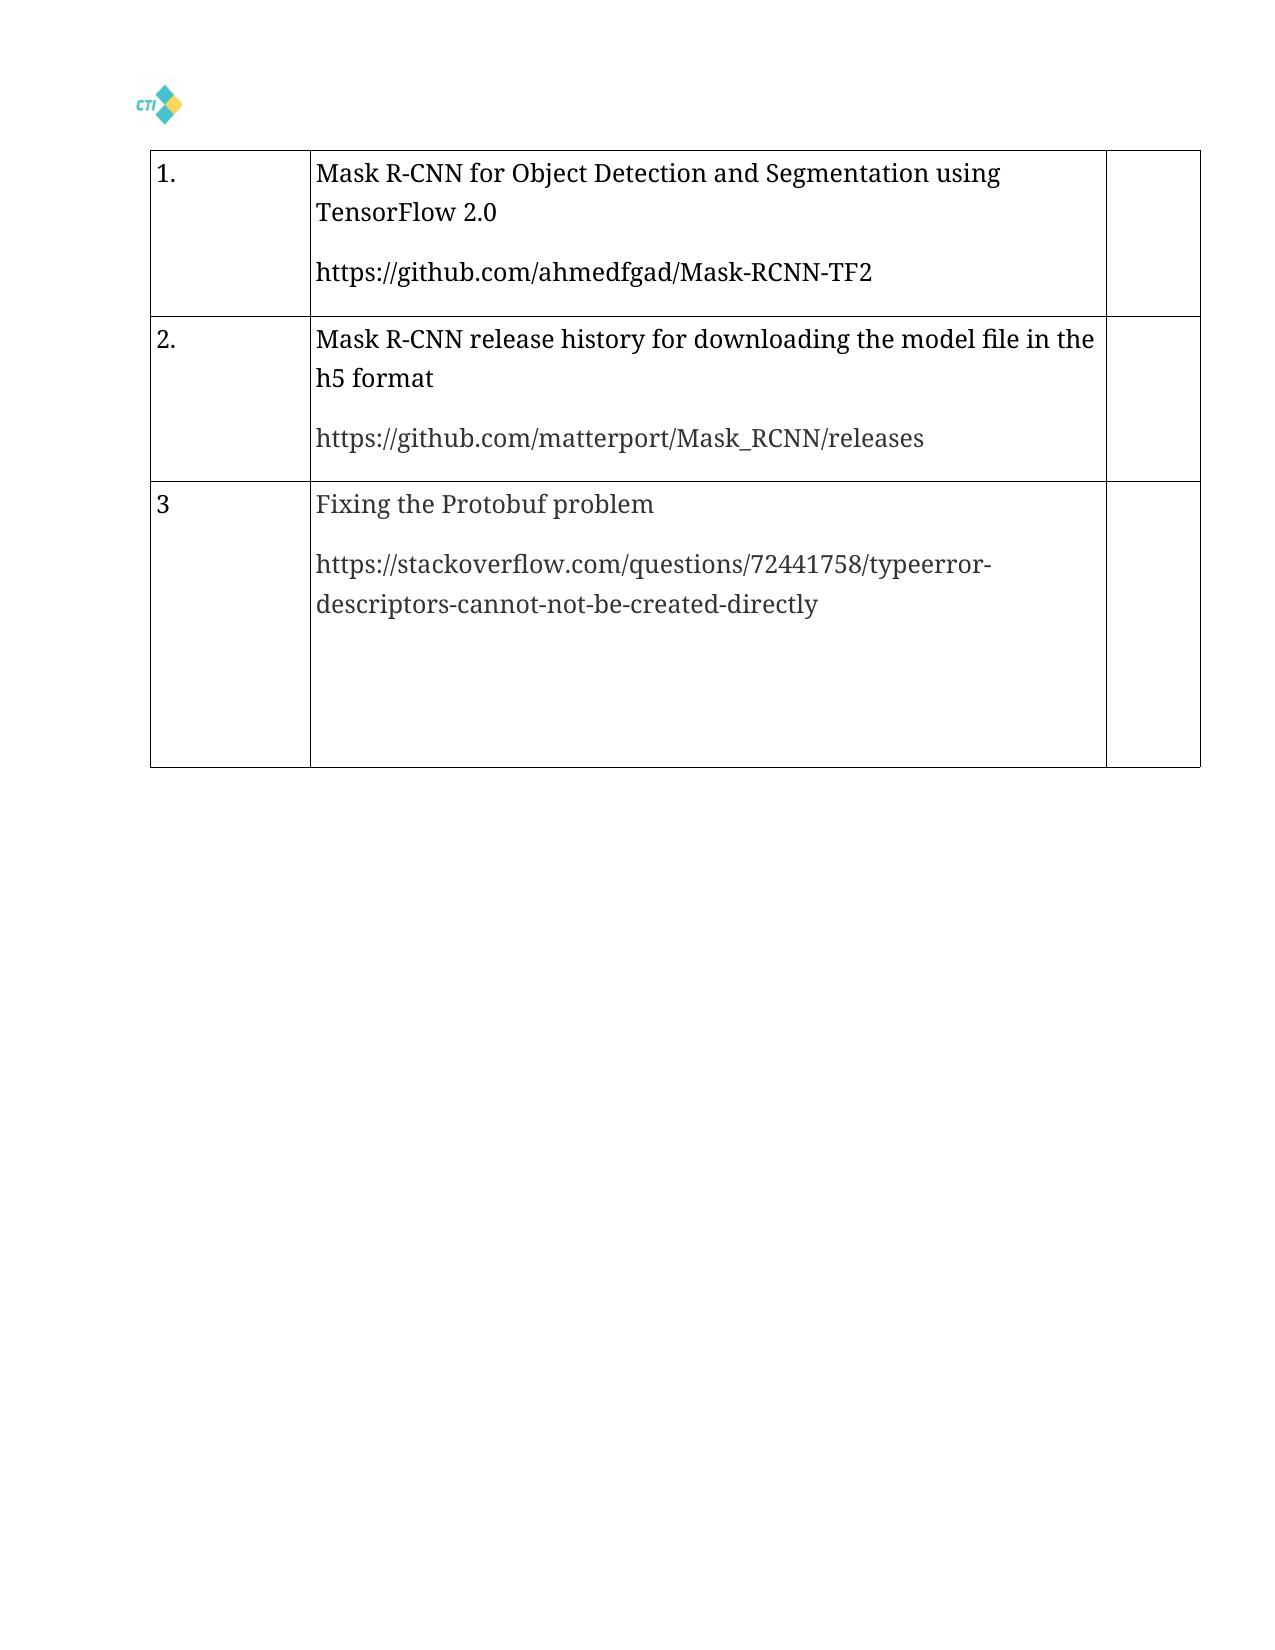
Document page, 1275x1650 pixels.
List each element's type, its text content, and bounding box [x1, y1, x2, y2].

table_cell Mask R-CNN for Object Detection and Segmentation using TensorFlow 2.0 https://github.com/ahmedfgad/Mask-RCNN-TF2 [311, 151, 1106, 316]
table_cell [1107, 317, 1200, 481]
table_cell [1107, 151, 1200, 316]
table_cell 3 [151, 482, 310, 767]
picture [134, 75, 183, 126]
table_cell Mask R-CNN release history for downloading the model file in the h5 format https://github.com/matterport/Mask_RCNN/releases [311, 317, 1106, 481]
table_cell [1107, 482, 1200, 767]
table_cell Fixing the Protobuf problem https://stackoverflow.com/questions/72441758/typeerror-descriptors-cannot-not-be-created-directly [311, 482, 1106, 767]
table_cell 2. [151, 317, 310, 481]
table_cell 1. [151, 151, 310, 316]
